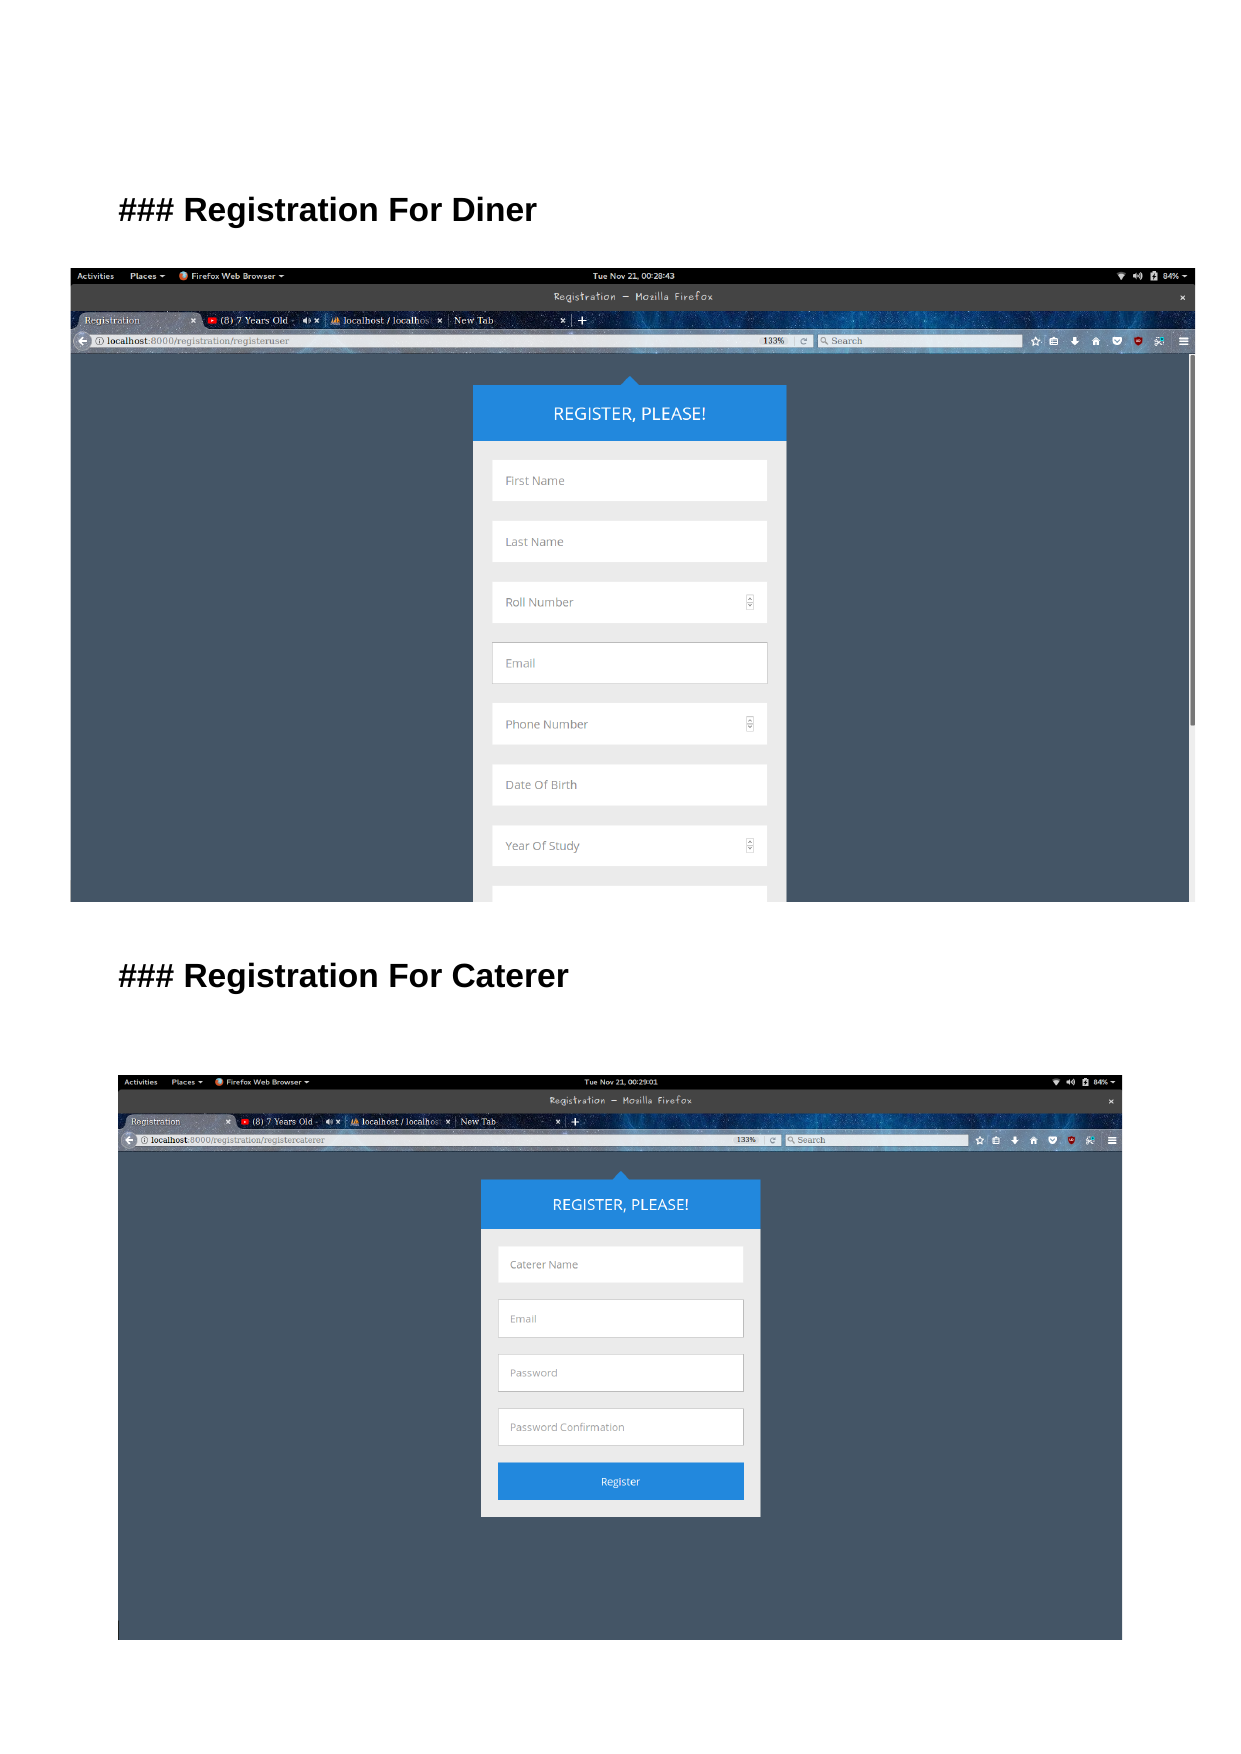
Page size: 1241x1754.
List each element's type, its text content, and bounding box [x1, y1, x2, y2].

subtitle ### Registration For Caterer [118, 956, 1122, 994]
subtitle ### Registration For Diner [118, 190, 1122, 229]
picture [70, 268, 1196, 902]
picture [118, 1075, 1123, 1640]
